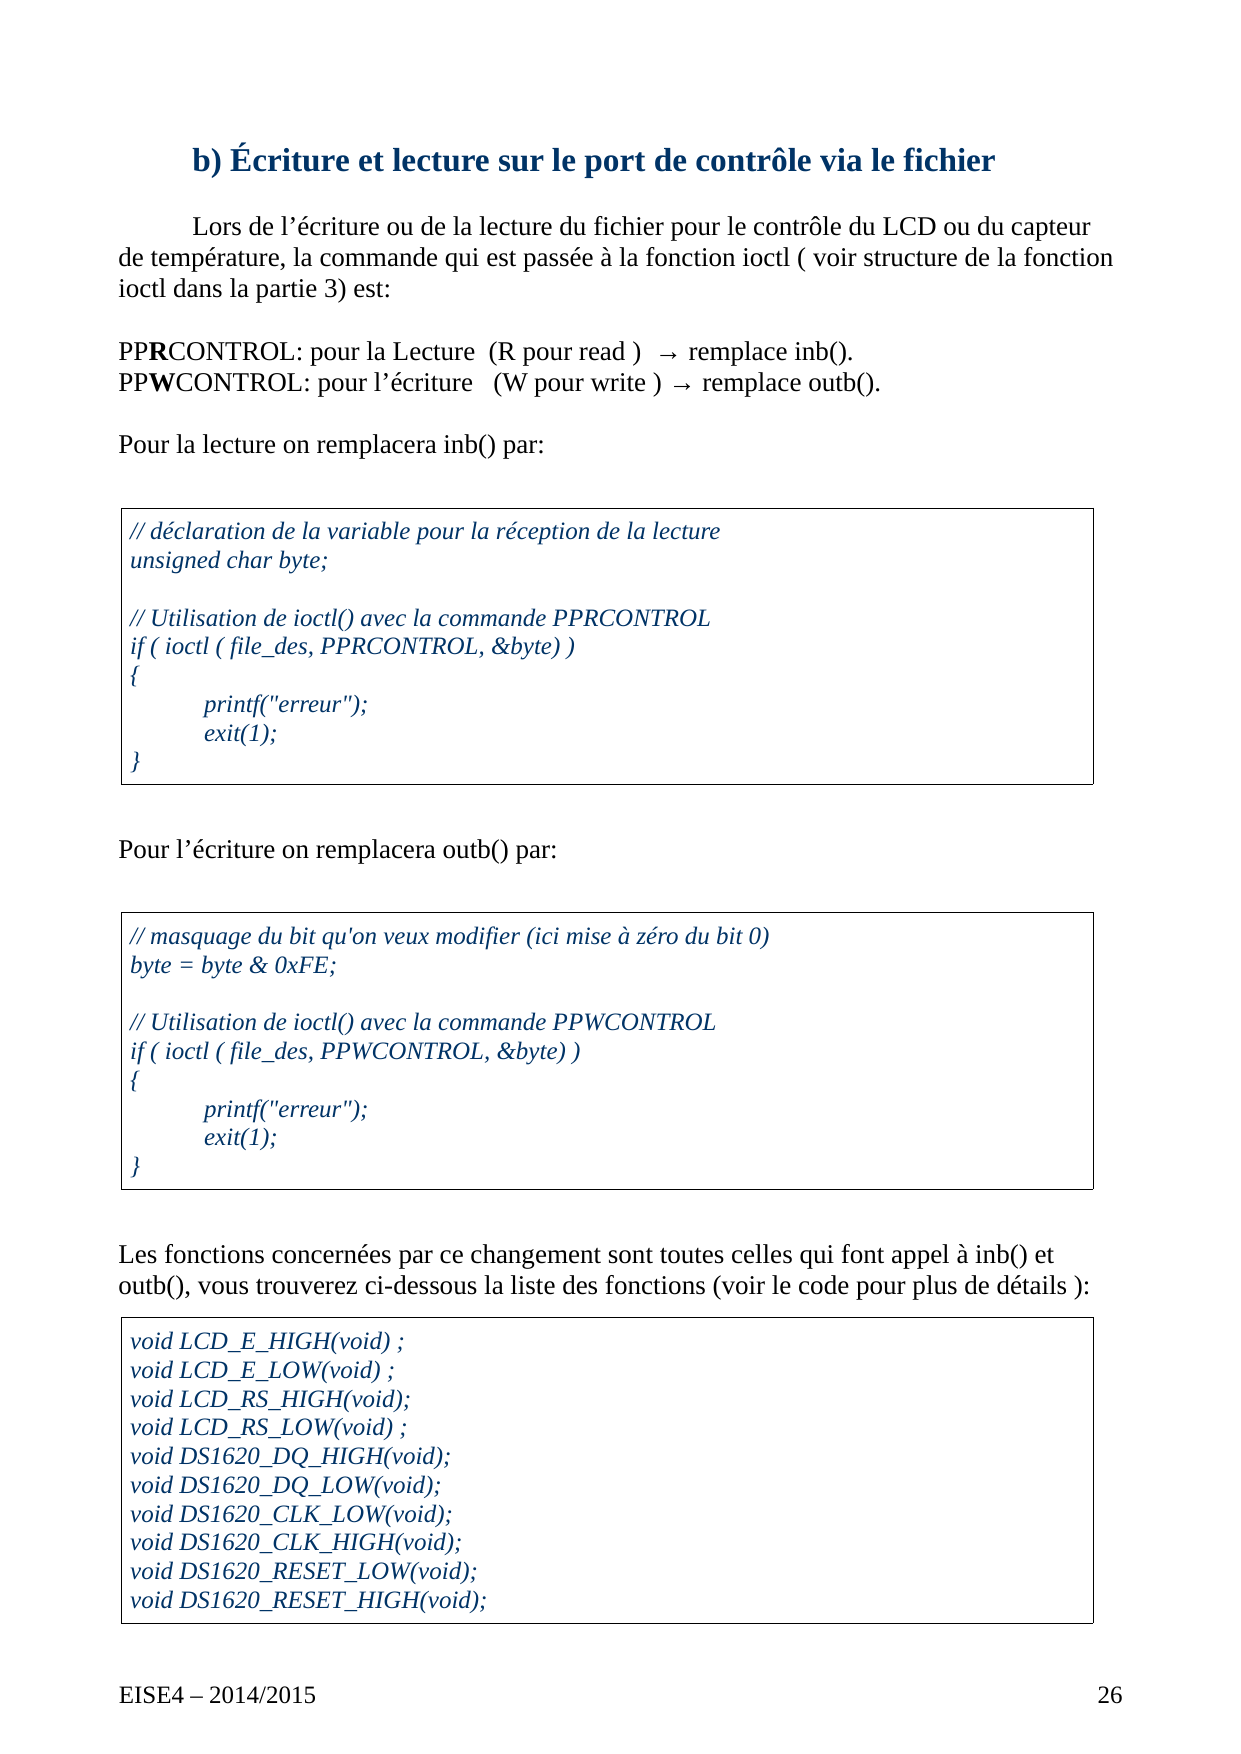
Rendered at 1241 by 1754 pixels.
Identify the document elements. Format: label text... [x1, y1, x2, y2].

text void DS1620_CLK_LOW(void); [130, 1499, 1084, 1527]
text } [130, 1151, 1084, 1180]
text void LCD_E_LOW(void) ; [130, 1355, 1084, 1384]
text if ( ioctl ( file_des, PPRCONTROL, &byte) ) [130, 631, 1084, 660]
text PPWCONTROL: pour l’écriture (W pour write ) → remplace outb(). [118, 366, 1122, 397]
text // Utilisation de ioctl() avec la commande PPWCONTROL [130, 1007, 1084, 1036]
text void DS1620_DQ_LOW(void); [130, 1470, 1084, 1499]
text Lors de l’écriture ou de la lecture du fichier pour le contrôle du LCD ou du capteur de température, la commande qui est passée à la fonction ioctl ( voir structure de la fonction ioctl dans la partie 3) est: [118, 210, 1122, 303]
text void DS1620_CLK_HIGH(void); [130, 1527, 1084, 1556]
text exit(1); [130, 718, 1084, 746]
text } [130, 746, 1084, 775]
text printf("erreur"); [130, 1094, 1084, 1122]
text byte = byte & 0xFE; [130, 950, 1084, 979]
text void LCD_RS_HIGH(void); [130, 1384, 1084, 1412]
text // masquage du bit qu'on veux modifier (ici mise à zéro du bit 0) [130, 921, 1084, 950]
text printf("erreur"); [130, 689, 1084, 718]
text exit(1); [130, 1122, 1084, 1151]
text { [130, 660, 1084, 689]
text Les fonctions concernées par ce changement sont toutes celles qui font appel à inb() et outb(), vous trouverez ci-dessous la liste des fonctions (voir le code pour plus de détails ): [118, 1238, 1122, 1300]
text // déclaration de la variable pour la réception de la lecture [130, 516, 1084, 545]
text if ( ioctl ( file_des, PPWCONTROL, &byte) ) [130, 1036, 1084, 1065]
text void DS1620_RESET_HIGH(void); [130, 1585, 1084, 1614]
text void DS1620_DQ_HIGH(void); [130, 1441, 1084, 1470]
text PPRCONTROL: pour la Lecture (R pour read ) → remplace inb(). [118, 334, 1122, 366]
text b) Écriture et lecture sur le port de contrôle via le fichier [118, 141, 1122, 179]
text { [130, 1065, 1084, 1094]
text // Utilisation de ioctl() avec la commande PPRCONTROL [130, 603, 1084, 631]
text void DS1620_RESET_LOW(void); [130, 1556, 1084, 1585]
text void LCD_E_HIGH(void) ; [130, 1326, 1084, 1355]
text Pour l’écriture on remplacera outb() par: [118, 833, 1122, 864]
text Pour la lecture on remplacera inb() par: [118, 428, 1122, 459]
text void LCD_RS_LOW(void) ; [130, 1412, 1084, 1441]
text unsigned char byte; [130, 545, 1084, 574]
